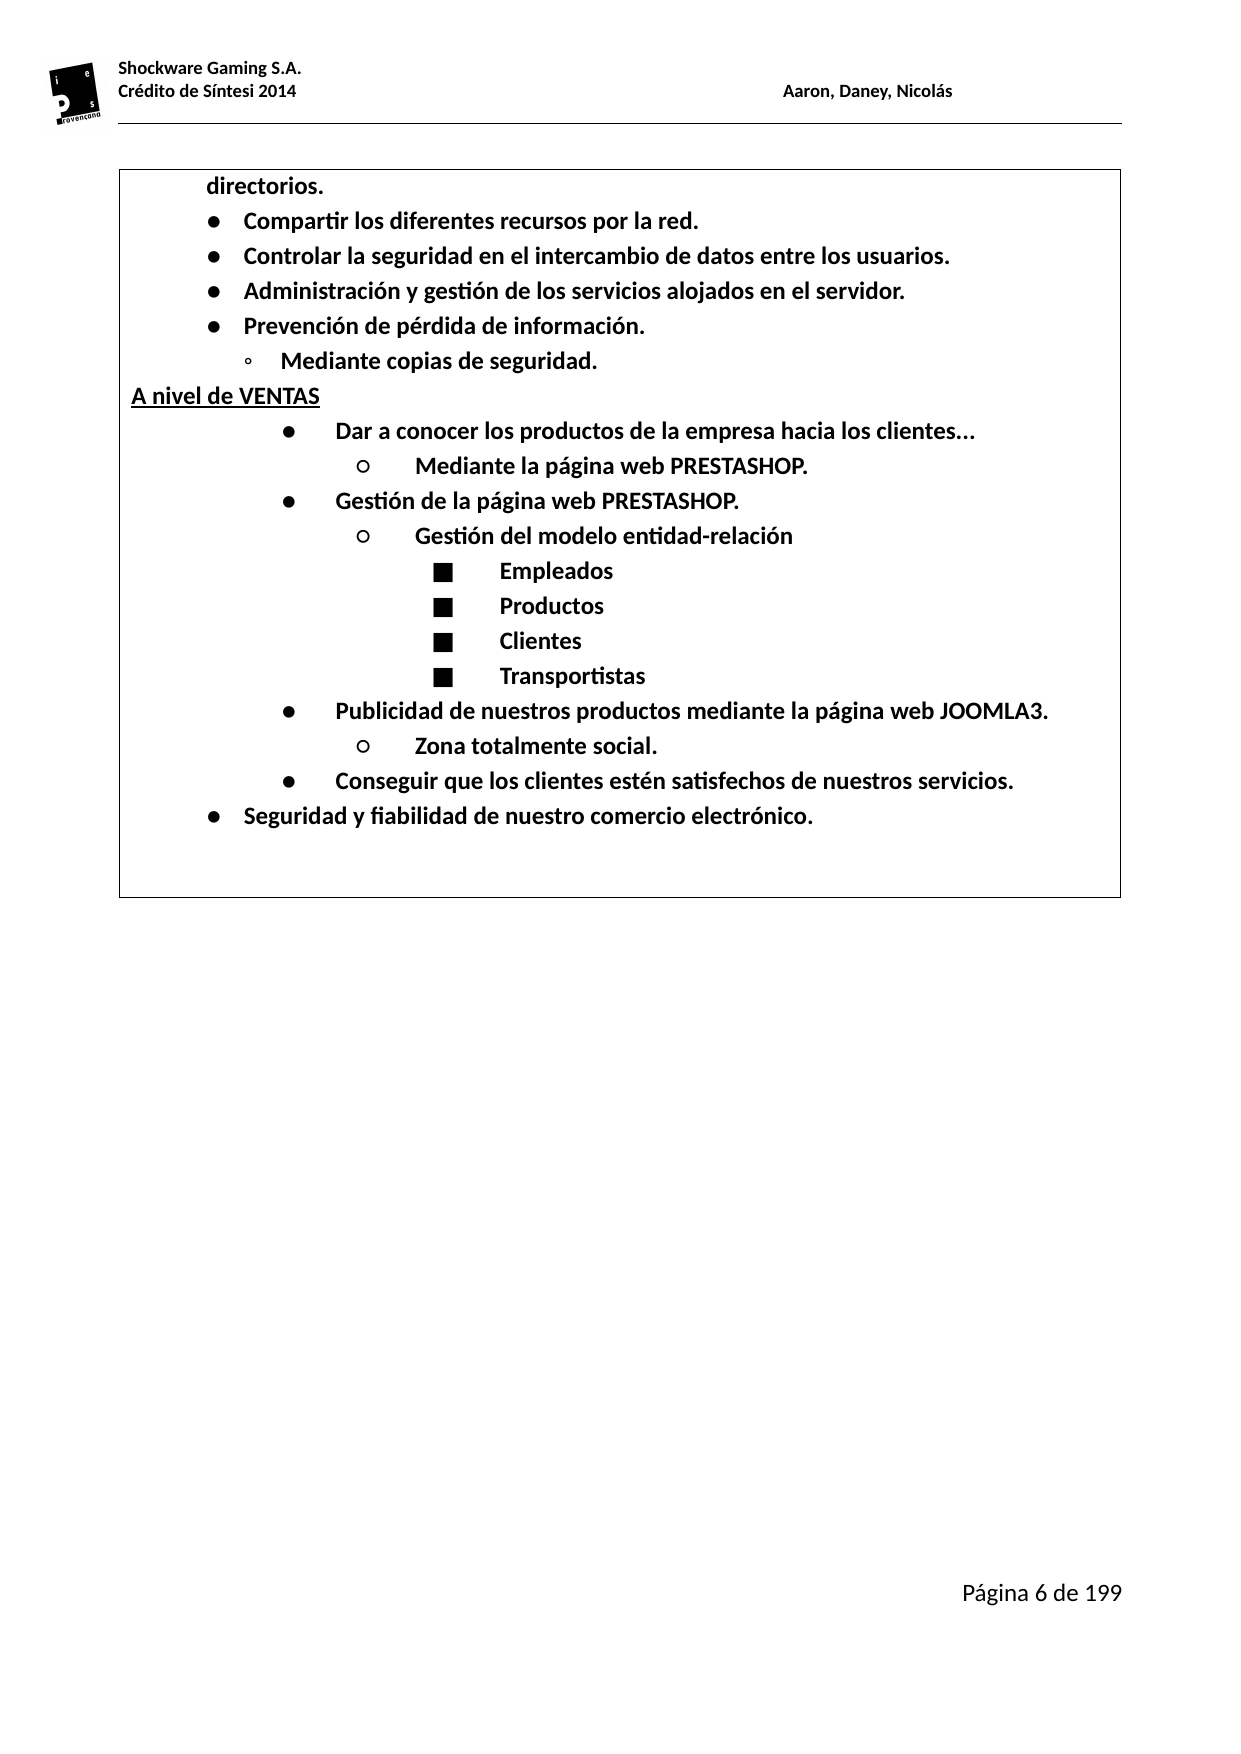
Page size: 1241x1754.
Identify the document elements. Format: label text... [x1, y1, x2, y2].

picture [43, 56, 110, 130]
table_cell directorios. ● Compartir los diferentes recursos por la red. ● Controlar la seguridad en el intercambio de datos entre los usuarios. ● Administración y gestión de los servicios alojados en el servidor. ● Prevención de pérdida de información. ◦ Mediante copias de seguridad. A nivel de VENTAS ● Dar a conocer los productos de la empresa hacia los clientes... ○ Mediante la página web PRESTASHOP. ● Gestión de la página web PRESTASHOP. ○ Gestión del modelo entidad-relación ■ Empleados ■ Productos ■ Clientes ■ Transportistas ● Publicidad de nuestros productos mediante la página web JOOMLA3. ○ Zona totalmente social. ● Conseguir que los clientes estén satisfechos de nuestros servicios. ● Seguridad y fiabilidad de nuestro comercio electrónico. [120, 170, 1120, 897]
